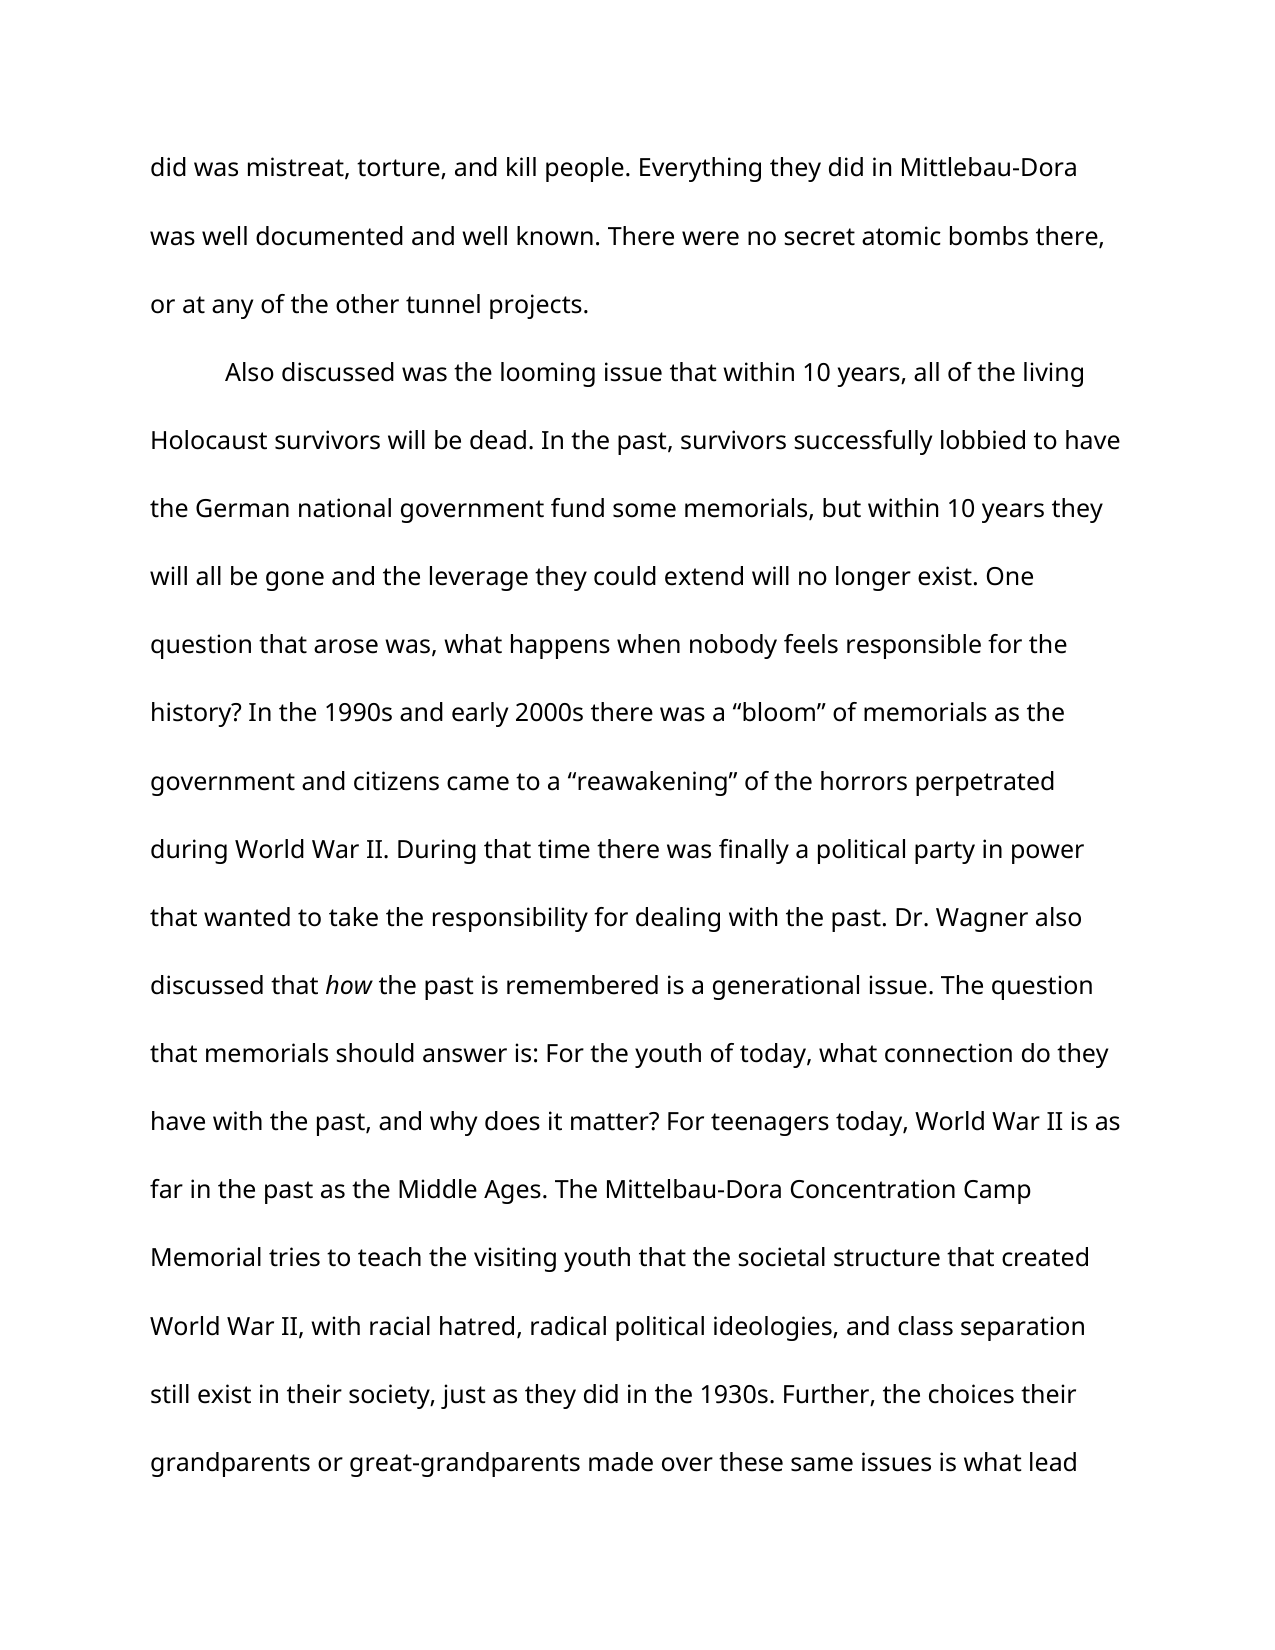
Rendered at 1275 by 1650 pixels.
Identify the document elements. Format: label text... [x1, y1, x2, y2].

text did was mistreat, torture, and kill people. Everything they did in Mittlebau-Dora was well documented and well known. There were no secret atomic bombs there, or at any of the other tunnel projects. [150, 150, 1125, 320]
text Also discussed was the looming issue that within 10 years, all of the living Holocaust survivors will be dead. In the past, survivors successfully lobbied to have the German national government fund some memorials, but within 10 years they will all be gone and the leverage they could extend will no longer exist. One question that arose was, what happens when nobody feels responsible for the history? In the 1990s and early 2000s there was a “bloom” of memorials as the government and citizens came to a “reawakening” of the horrors perpetrated during World War II. During that time there was finally a political party in power that wanted to take the responsibility for dealing with the past. Dr. Wagner also discussed that how the past is remembered is a generational issue. The question that memorials should answer is: For the youth of today, what connection do they have with the past, and why does it matter? For teenagers today, World War II is as far in the past as the Middle Ages. The Mittelbau-Dora Concentration Camp Memorial tries to teach the visiting youth that the societal structure that created World War II, with racial hatred, radical political ideologies, and class separation still exist in their society, just as they did in the 1930s. Further, the choices their grandparents or great-grandparents made over these same issues is what lead [150, 354, 1125, 1478]
